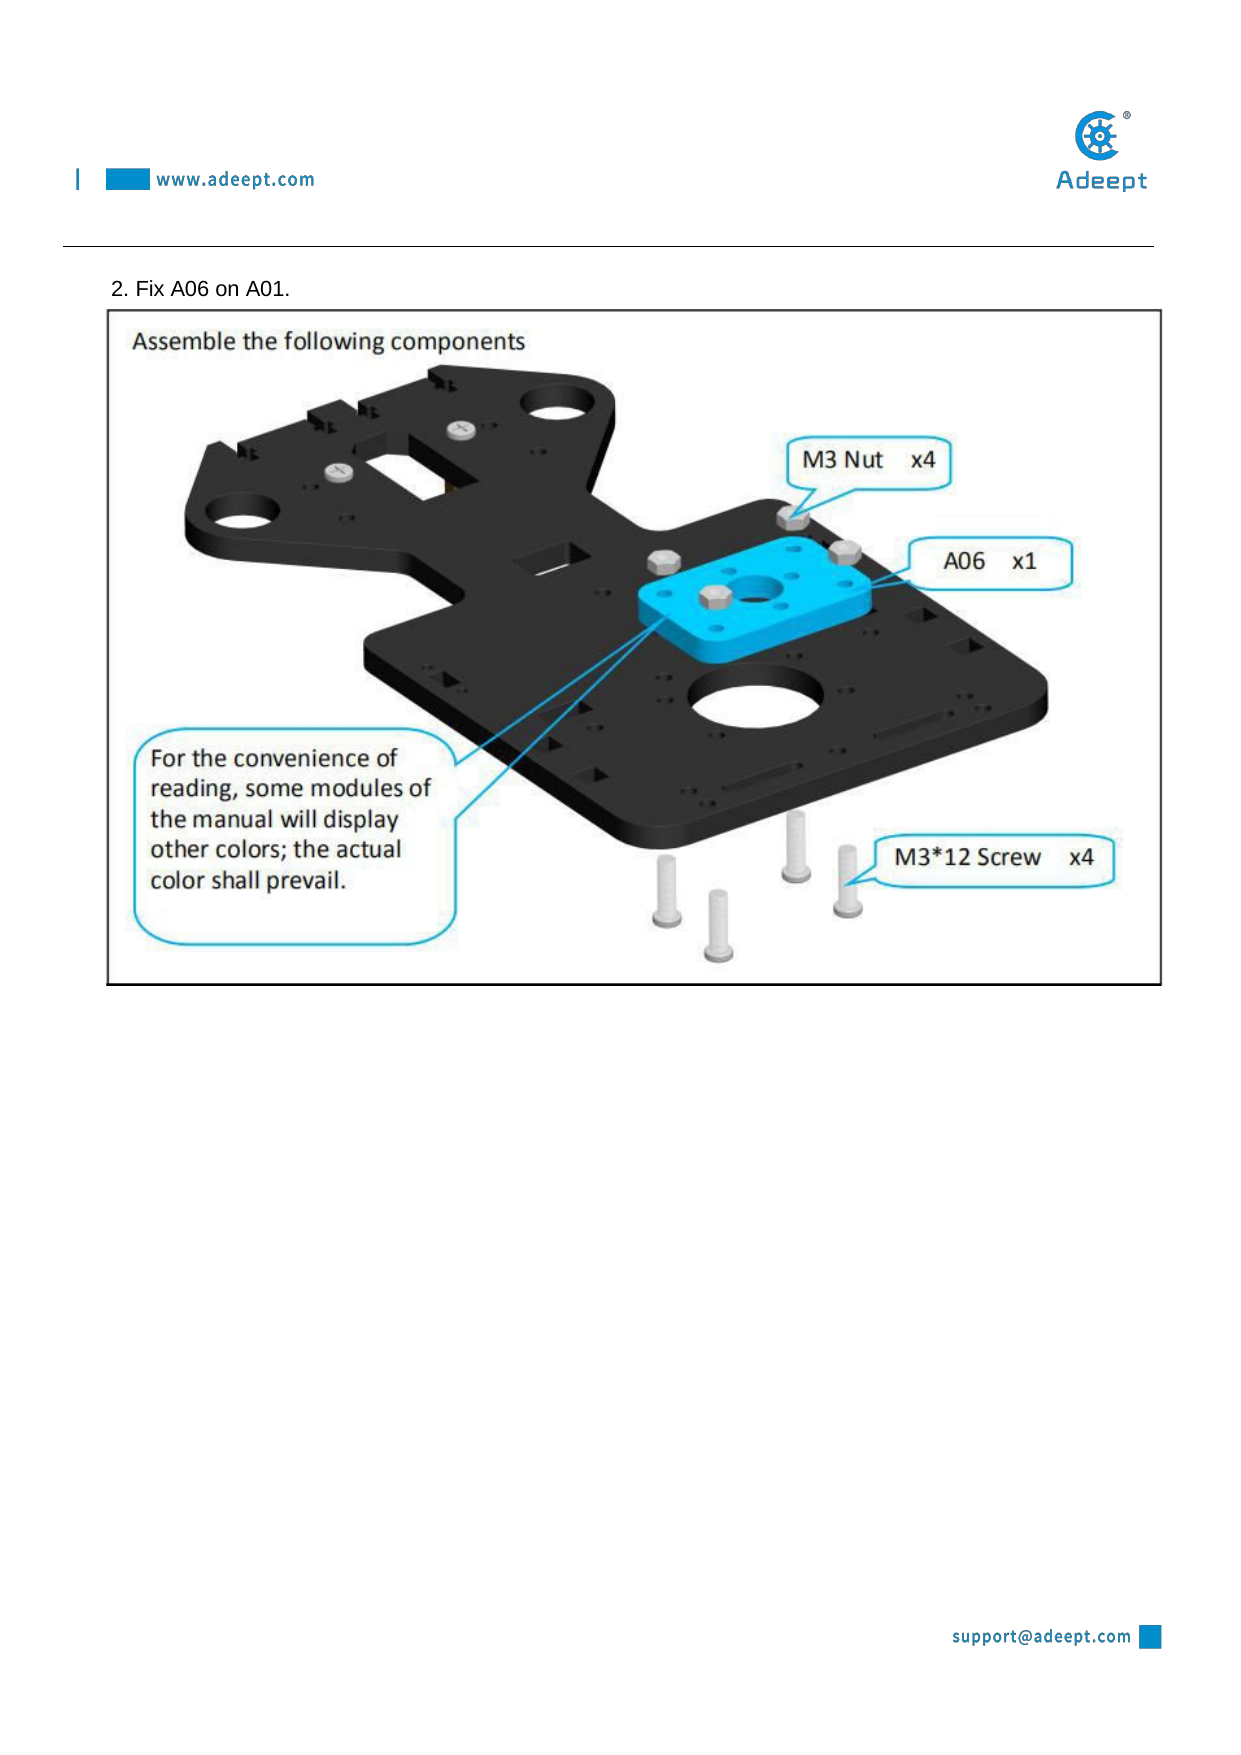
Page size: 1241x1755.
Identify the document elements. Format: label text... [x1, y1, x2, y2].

list Fix A06 on A01. [111, 276, 1178, 301]
